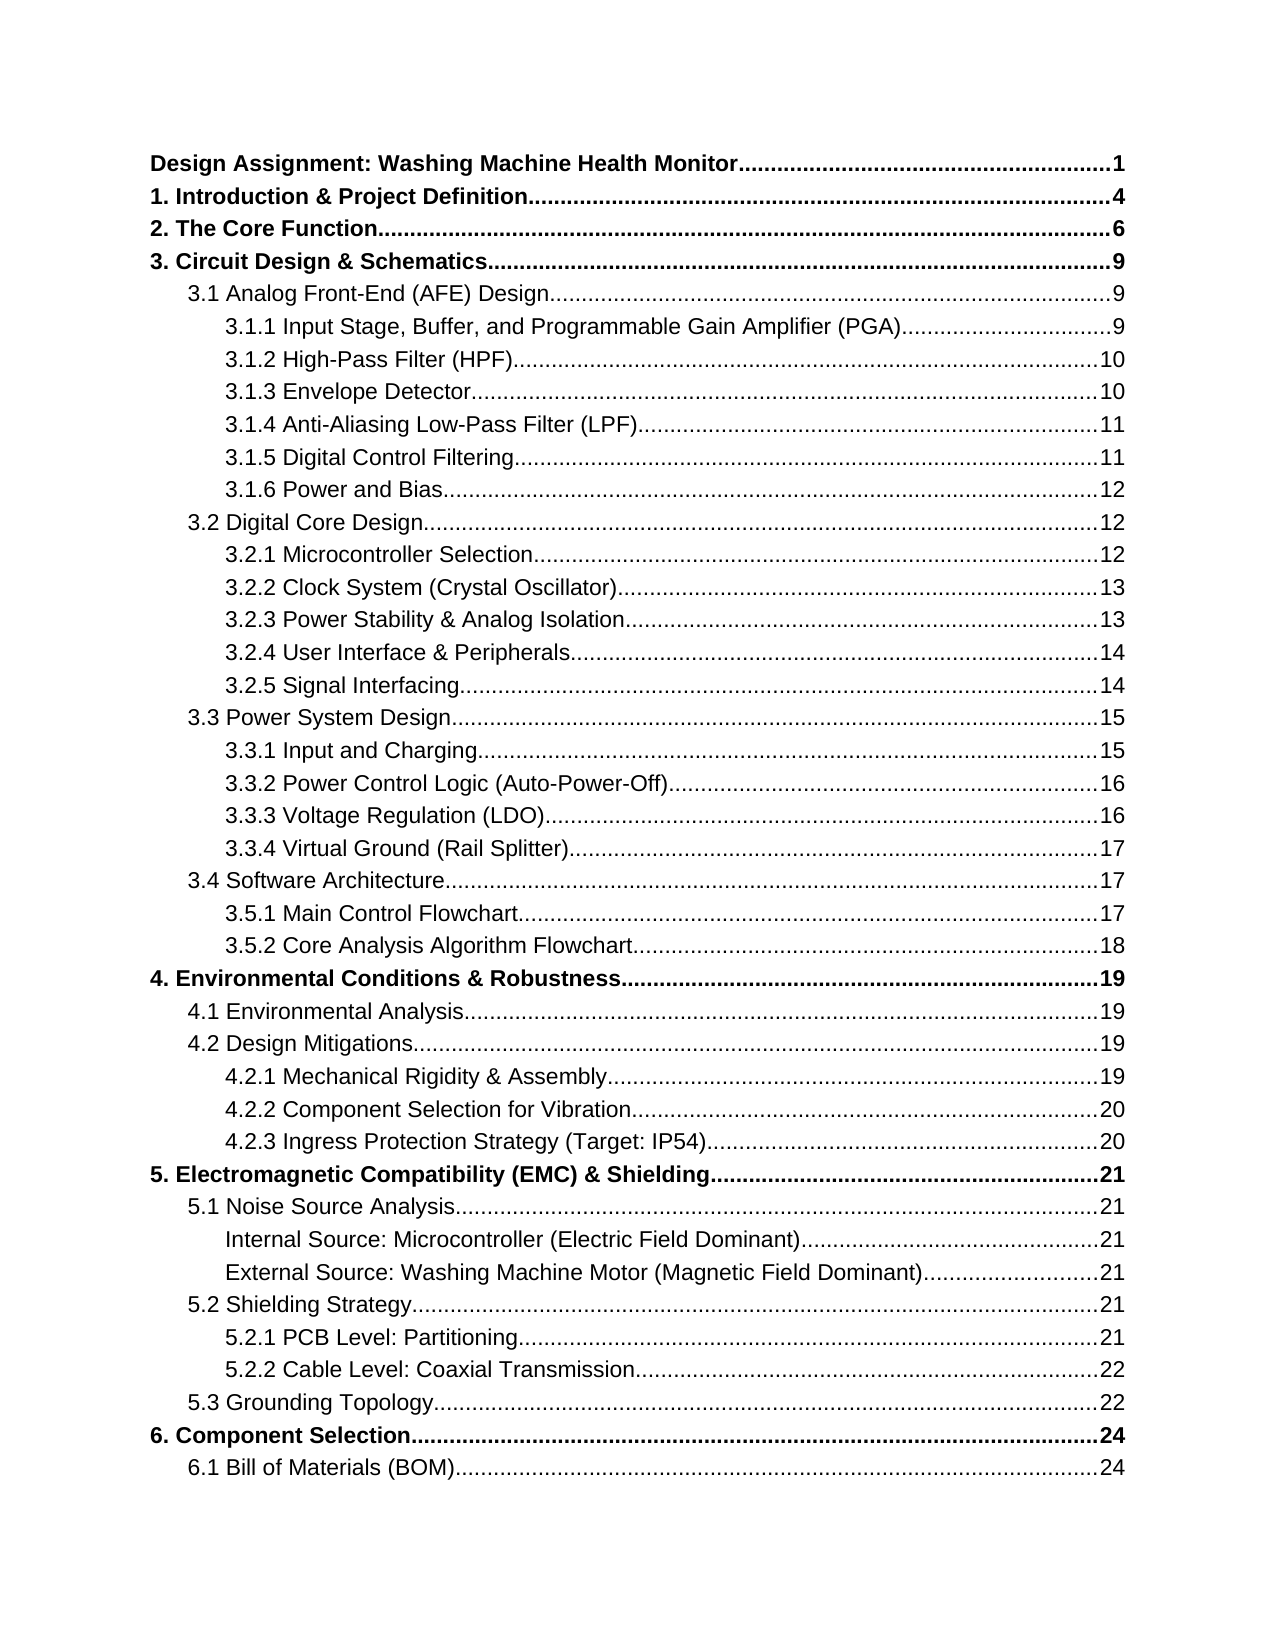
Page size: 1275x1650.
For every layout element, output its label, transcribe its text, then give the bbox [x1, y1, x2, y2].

text Design Assignment: Washing Machine Health Monitor 1 [150, 150, 1125, 176]
text 3.1.5 Digital Control Filtering 11 [225, 443, 1125, 470]
text 2. The Core Function 6 [150, 215, 1125, 242]
text 3.2.2 Clock System (Crystal Oscillator) 13 [225, 574, 1125, 600]
text 3.3.2 Power Control Logic (Auto-Power-Off) 16 [225, 769, 1125, 796]
text 3.2.1 Microcontroller Selection 12 [225, 541, 1125, 568]
text 3.1.6 Power and Bias 12 [225, 476, 1125, 502]
text 5.2 Shielding Strategy 21 [187, 1291, 1125, 1317]
text 6. Component Selection 24 [150, 1422, 1125, 1448]
text 3.2 Digital Core Design 12 [187, 509, 1125, 535]
text 4.2.1 Mechanical Rigidity & Assembly 19 [225, 1063, 1125, 1089]
text 3. Circuit Design & Schematics 9 [150, 248, 1125, 274]
text 4.2 Design Mitigations 19 [187, 1030, 1125, 1057]
text 3.4 Software Architecture 17 [187, 867, 1125, 894]
text External Source: Washing Machine Motor (Magnetic Field Dominant) 21 [225, 1258, 1125, 1285]
text 4.2.3 Ingress Protection Strategy (Target: IP54) 20 [225, 1128, 1125, 1154]
text 6.1 Bill of Materials (BOM) 24 [187, 1454, 1125, 1481]
text 3.1 Analog Front-End (AFE) Design 9 [187, 280, 1125, 307]
text 3.2.5 Signal Interfacing 14 [225, 672, 1125, 698]
text 3.5.2 Core Analysis Algorithm Flowchart 18 [225, 932, 1125, 959]
text 3.1.1 Input Stage, Buffer, and Programmable Gain Amplifier (PGA) 9 [225, 313, 1125, 339]
text 5.2.2 Cable Level: Coaxial Transmission 22 [225, 1356, 1125, 1383]
text 5.3 Grounding Topology 22 [187, 1389, 1125, 1415]
text 4. Environmental Conditions & Robustness 19 [150, 965, 1125, 991]
text 4.2.2 Component Selection for Vibration 20 [225, 1096, 1125, 1122]
text 5. Electromagnetic Compatibility (EMC) & Shielding 21 [150, 1161, 1125, 1187]
text 3.3.4 Virtual Ground (Rail Splitter) 17 [225, 835, 1125, 861]
text 1. Introduction & Project Definition 4 [150, 183, 1125, 209]
text 3.2.4 User Interface & Peripherals 14 [225, 639, 1125, 665]
text Internal Source: Microcontroller (Electric Field Dominant) 21 [225, 1226, 1125, 1252]
text 3.5.1 Main Control Flowchart 17 [225, 900, 1125, 926]
text 3.3 Power System Design 15 [187, 704, 1125, 731]
text 3.3.3 Voltage Regulation (LDO) 16 [225, 802, 1125, 828]
text 3.1.4 Anti-Aliasing Low-Pass Filter (LPF) 11 [225, 411, 1125, 437]
text 5.2.1 PCB Level: Partitioning 21 [225, 1324, 1125, 1350]
text 3.2.3 Power Stability & Analog Isolation 13 [225, 606, 1125, 633]
text 3.1.3 Envelope Detector 10 [225, 378, 1125, 404]
text 5.1 Noise Source Analysis 21 [187, 1193, 1125, 1220]
text 3.3.1 Input and Charging 15 [225, 737, 1125, 763]
text 4.1 Environmental Analysis 19 [187, 998, 1125, 1024]
text 3.1.2 High-Pass Filter (HPF) 10 [225, 346, 1125, 372]
